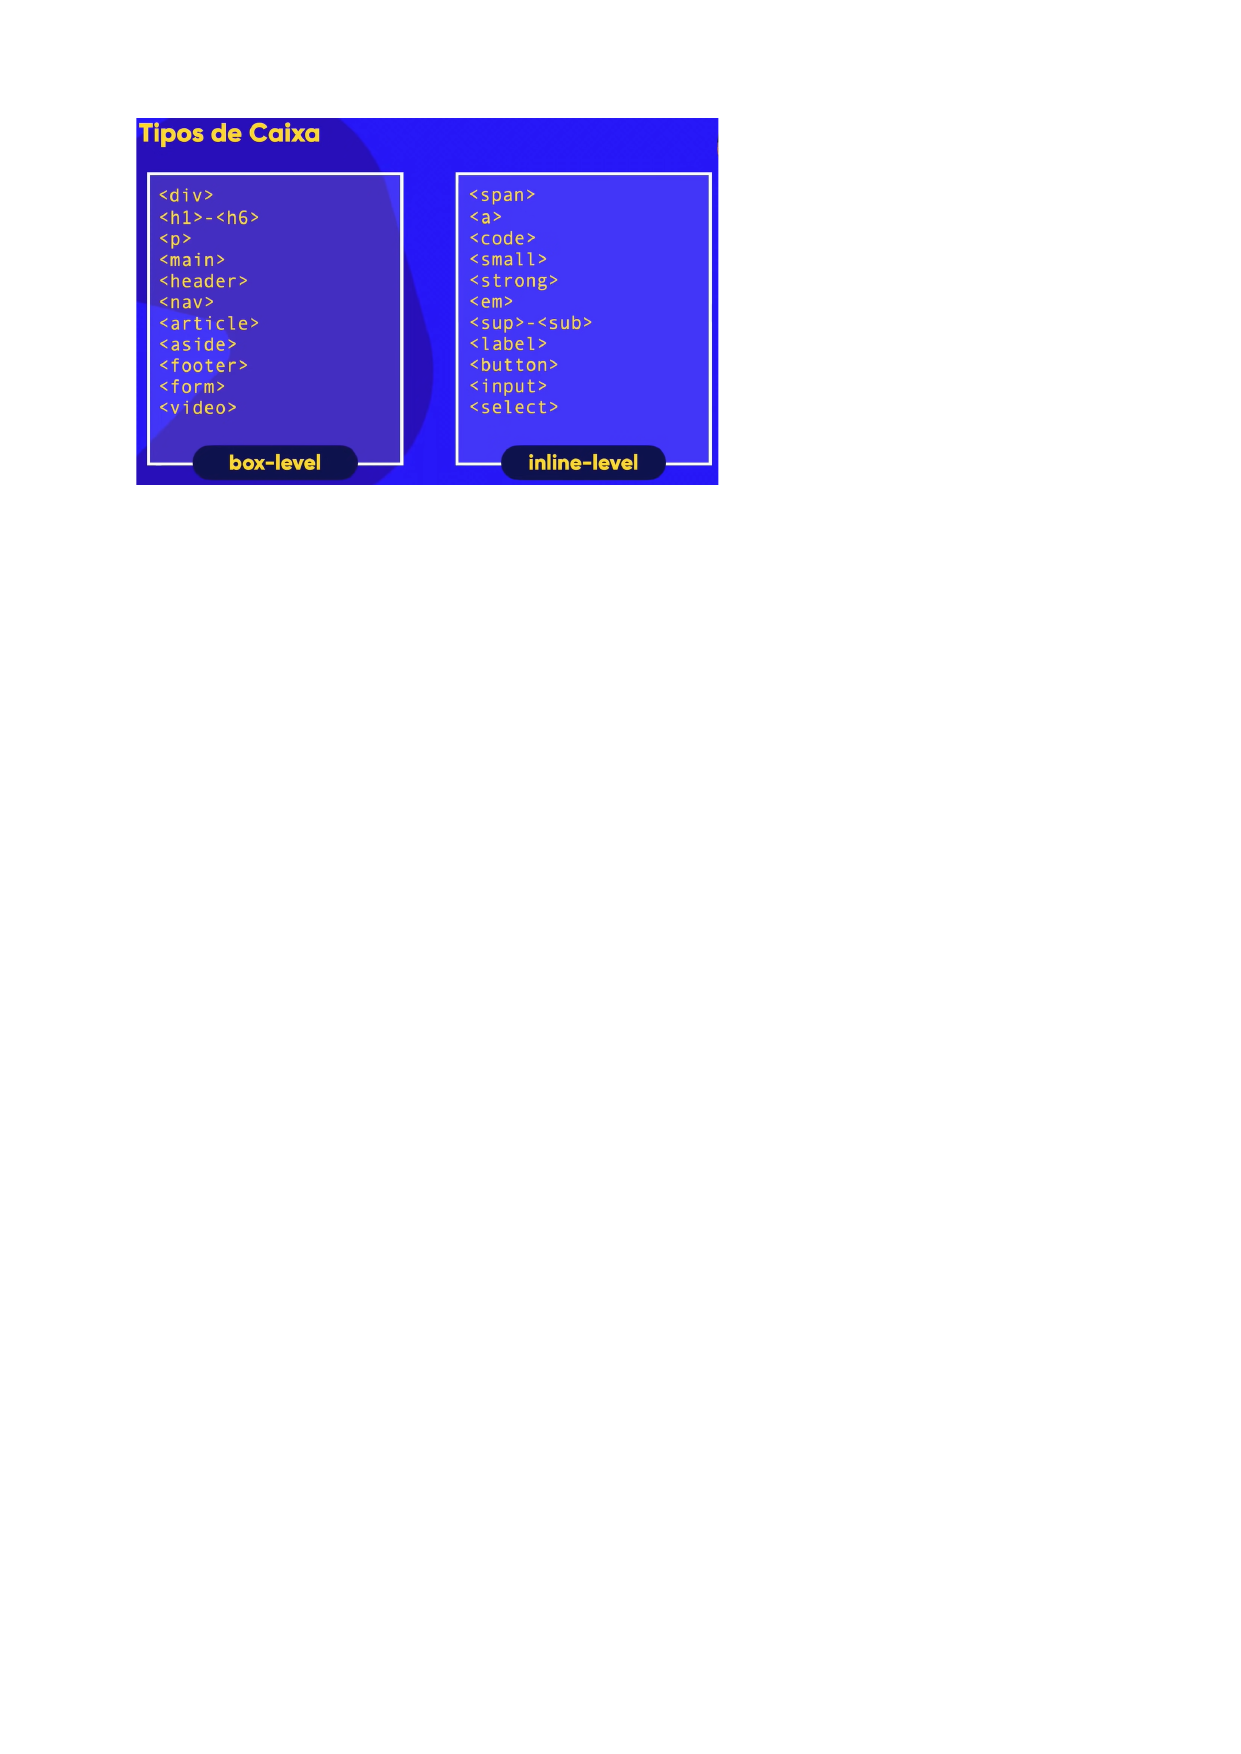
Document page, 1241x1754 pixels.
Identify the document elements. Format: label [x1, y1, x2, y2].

picture [136, 118, 719, 485]
